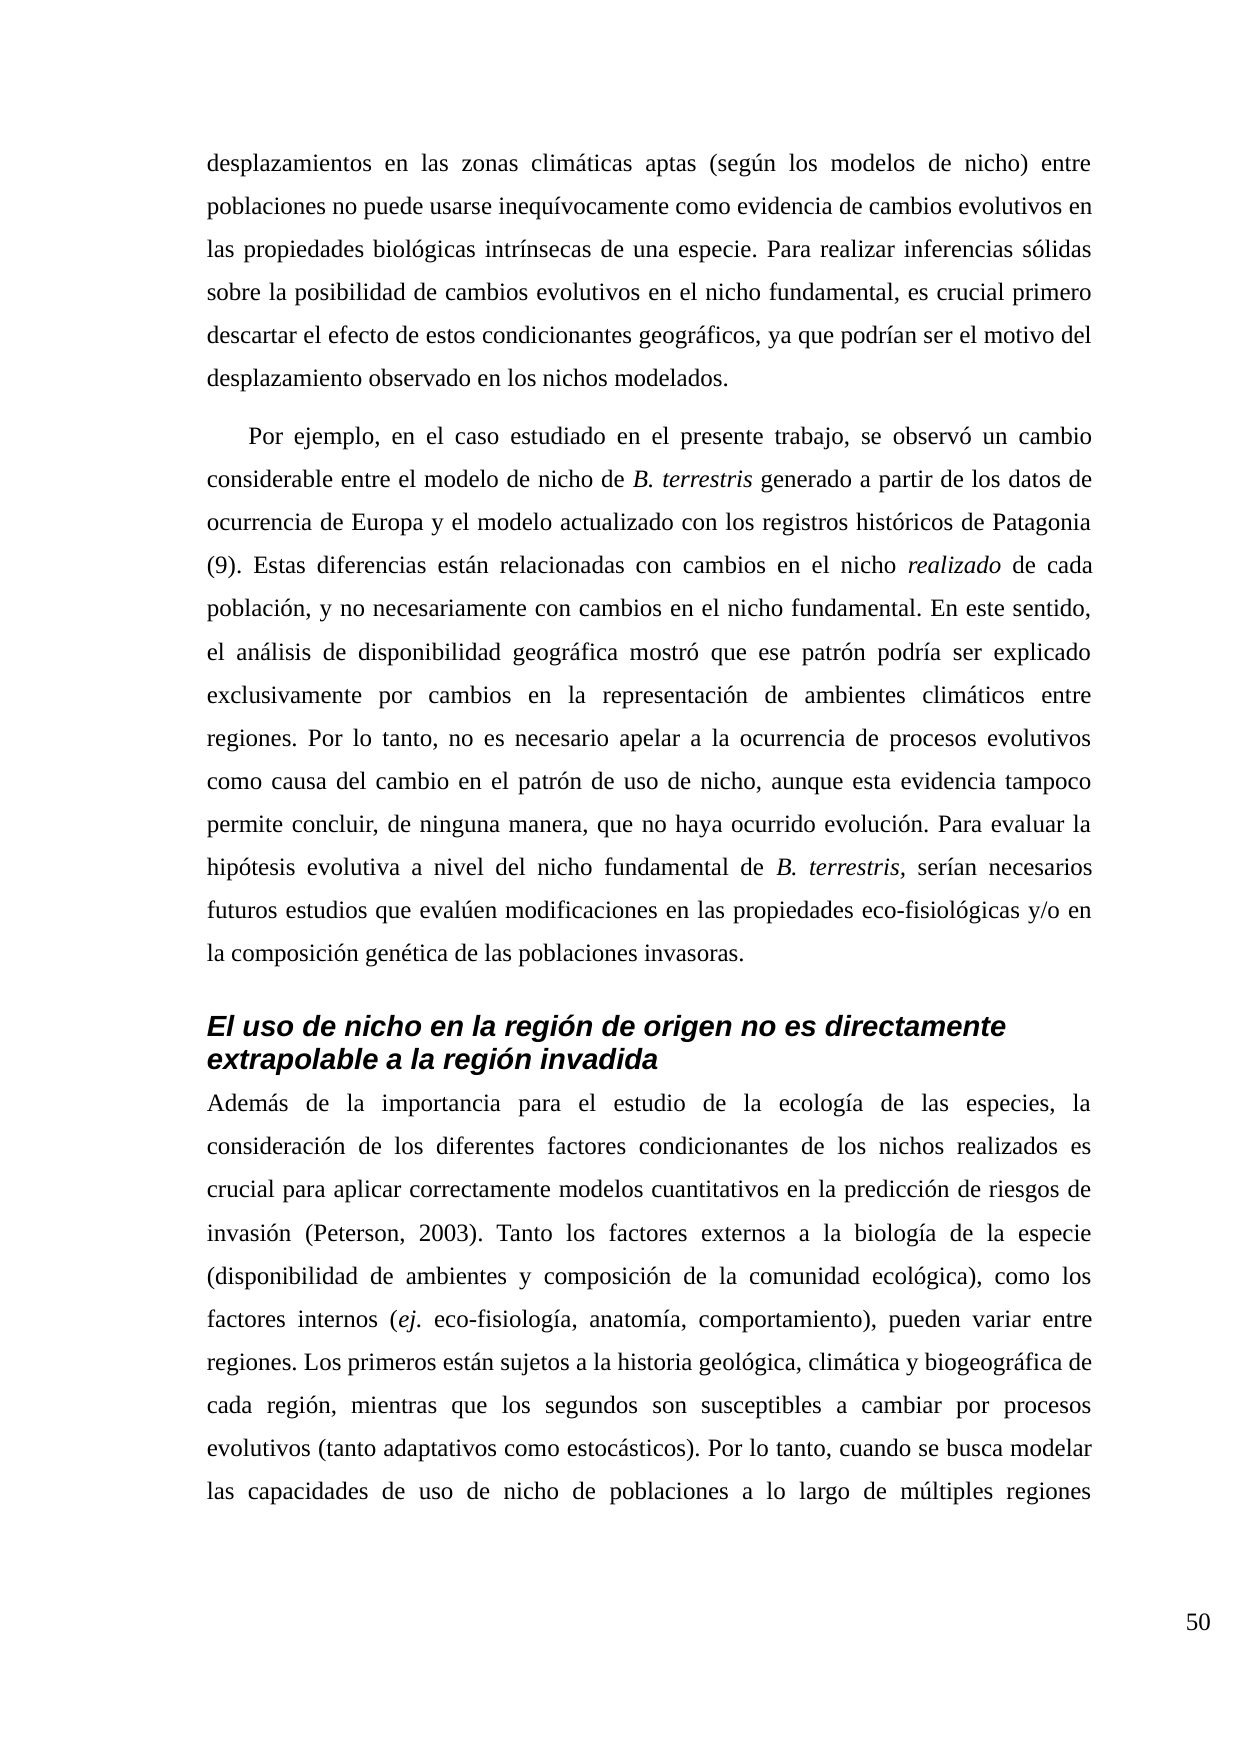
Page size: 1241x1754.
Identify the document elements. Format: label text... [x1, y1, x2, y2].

text Además de la importancia para el estudio de la ecología de las especies, la consideración de los diferentes factores condicionantes de los nichos realizados es crucial para aplicar correctamente modelos cuantitativos en la predicción de riesgos de invasión (Peterson, 2003). Tanto los factores externos a la biología de la especie (disponibilidad de ambientes y composición de la comunidad ecológica), como los factores internos (ej. eco-fisiología, anatomía, comportamiento), pueden variar entre regiones. Los primeros están sujetos a la historia geológica, climática y biogeográfica de cada región, mientras que los segundos son susceptibles a cambiar por procesos evolutivos (tanto adaptativos como estocásticos). Por lo tanto, cuando se busca modelar las capacidades de uso de nicho de poblaciones a lo largo de múltiples regiones [207, 1088, 1093, 1505]
text desplazamientos en las zonas climáticas aptas (según los modelos de nicho) entre poblaciones no puede usarse inequívocamente como evidencia de cambios evolutivos en las propiedades biológicas intrínsecas de una especie. Para realizar inferencias sólidas sobre la posibilidad de cambios evolutivos en el nicho fundamental, es crucial primero descartar el efecto de estos condicionantes geográficos, ya que podrían ser el motivo del desplazamiento observado en los nichos modelados. [207, 148, 1093, 392]
subtitle El uso de nicho en la región de origen no es directamente extrapolable a la región invadida [207, 1009, 1093, 1076]
text Por ejemplo, en el caso estudiado en el presente trabajo, se observó un cambio considerable entre el modelo de nicho de B. terrestris generado a partir de los datos de ocurrencia de Europa y el modelo actualizado con los registros históricos de Patagonia (Figura 9). Estas diferencias están relacionadas con cambios en el nicho realizado de cada población, y no necesariamente con cambios en el nicho fundamental. En este sentido, el análisis de disponibilidad geográfica mostró que ese patrón podría ser explicado exclusivamente por cambios en la representación de ambientes climáticos entre regiones. Por lo tanto, no es necesario apelar a la ocurrencia de procesos evolutivos como causa del cambio en el patrón de uso de nicho, aunque esta evidencia tampoco permite concluir, de ninguna manera, que no haya ocurrido evolución. Para evaluar la hipótesis evolutiva a nivel del nicho fundamental de B. terrestris, serían necesarios futuros estudios que evalúen modificaciones en las propiedades eco-fisiológicas y/o en la composición genética de las poblaciones invasoras. [207, 421, 1093, 967]
